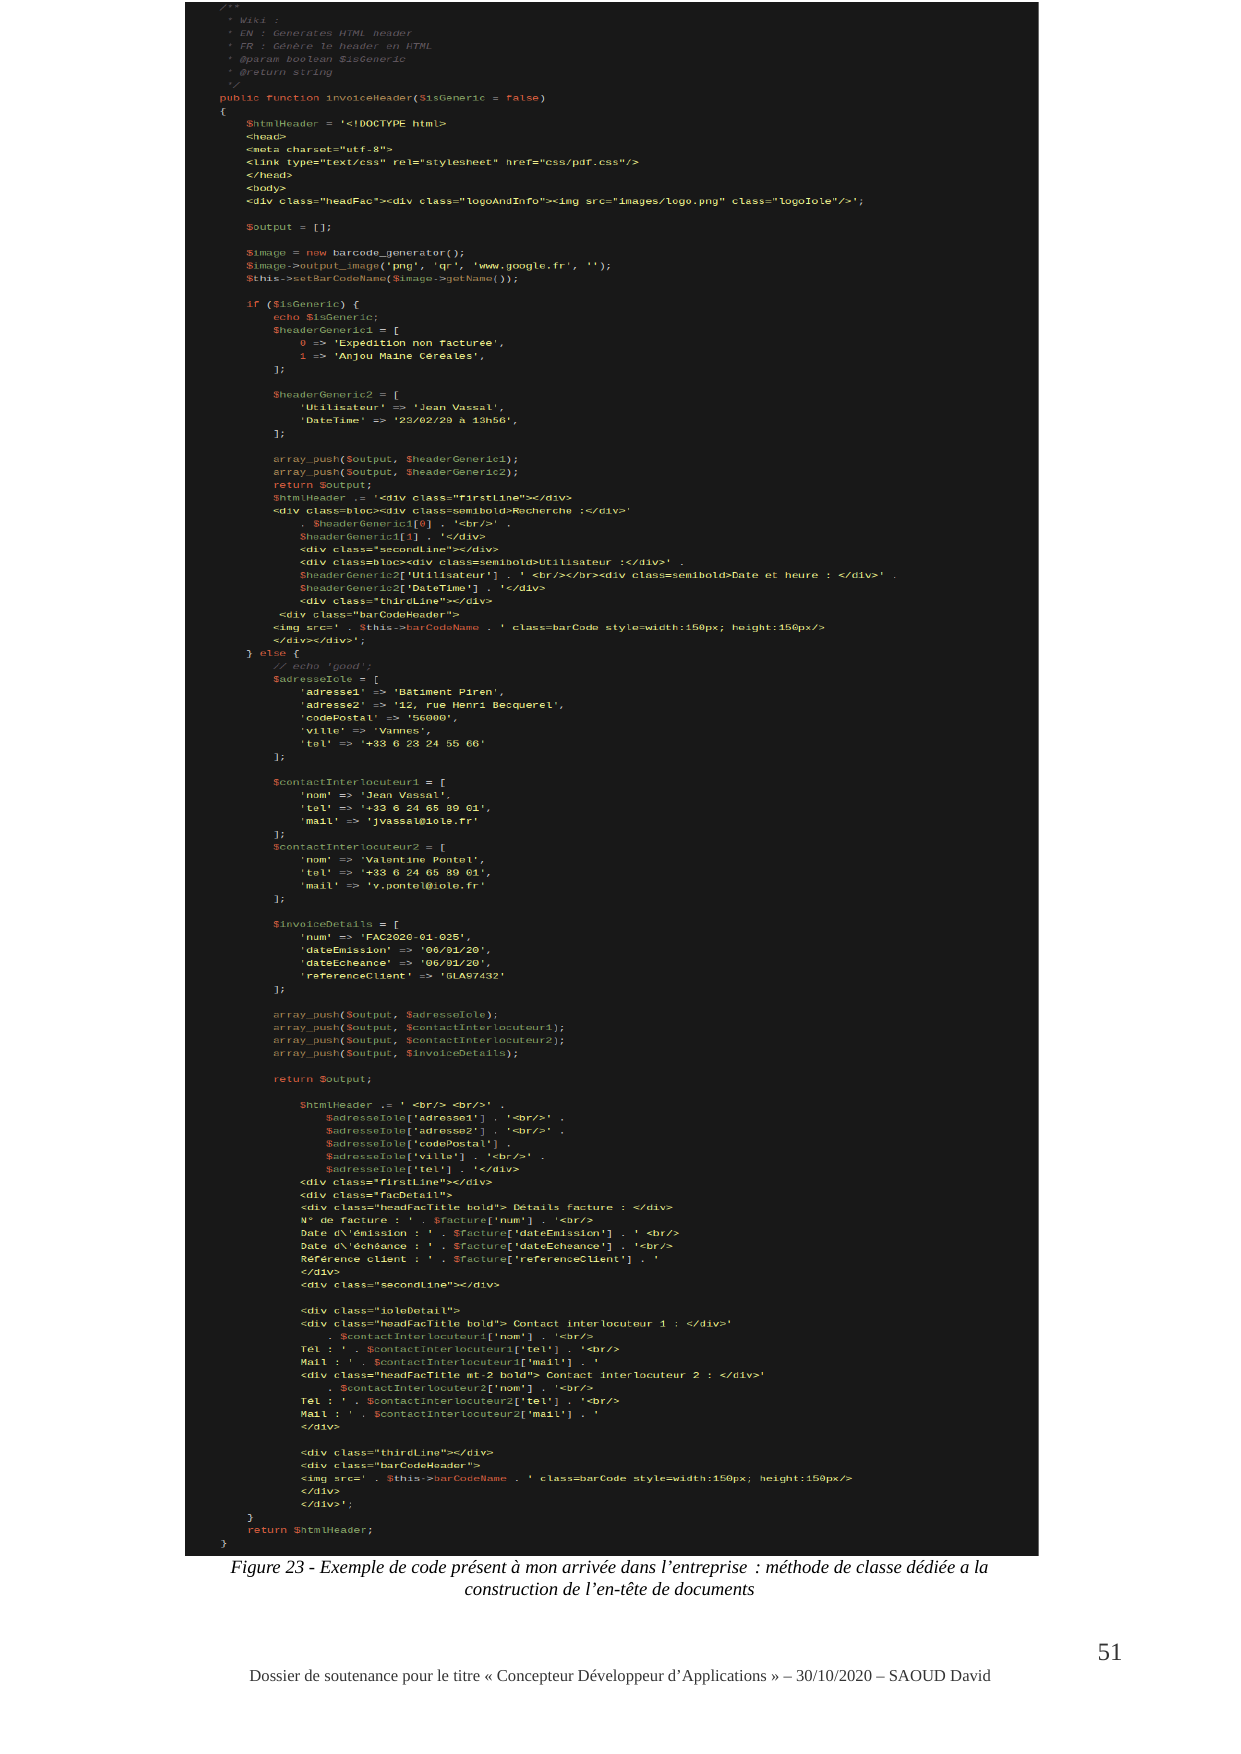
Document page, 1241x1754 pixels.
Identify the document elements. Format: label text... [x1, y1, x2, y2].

text Figure 23 - Exemple de code présent à mon arrivée dans l’entreprise : méthode de classe dédiée a la construction de l’en-tête de documents [182, 1557, 1039, 1599]
picture [182, 1, 1039, 1557]
